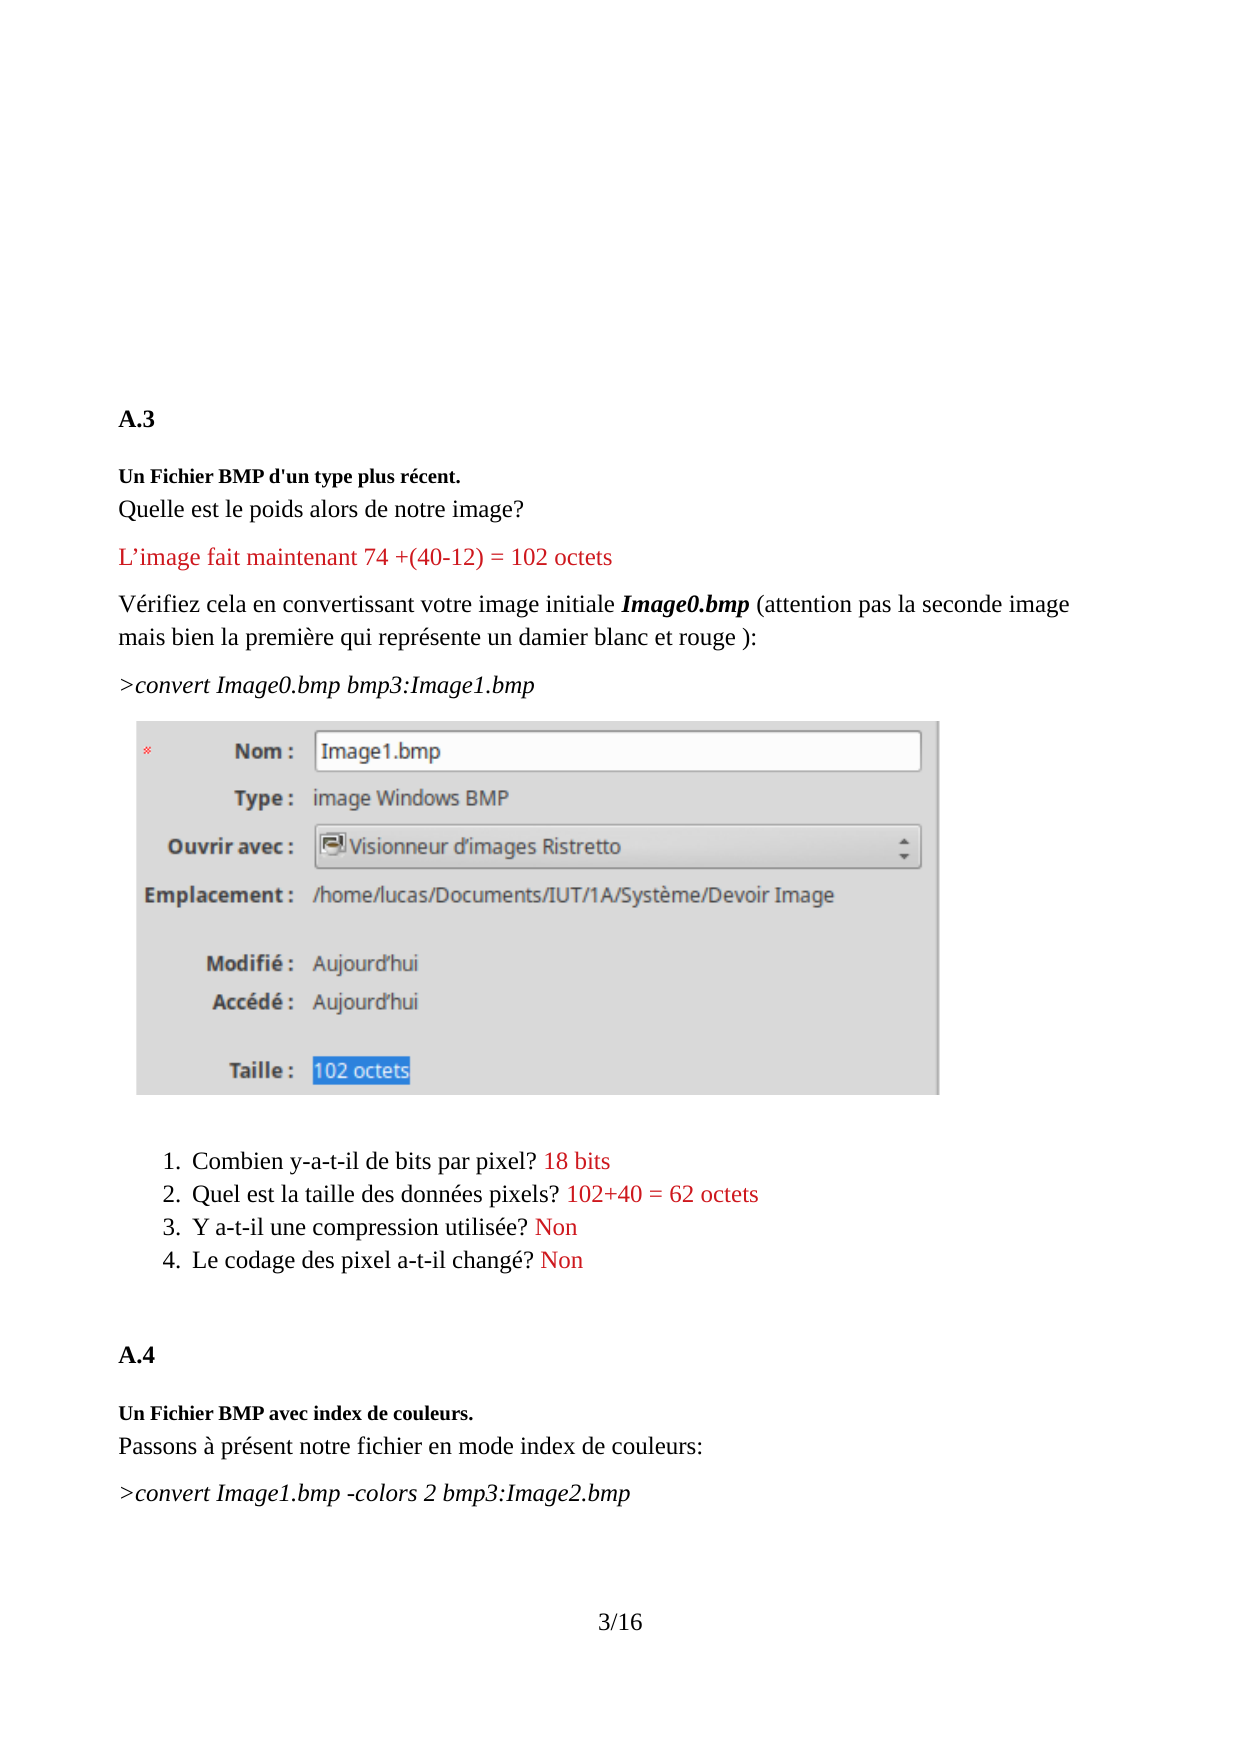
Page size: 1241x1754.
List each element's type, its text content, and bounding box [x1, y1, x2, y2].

list Y a-t-il une compression utilisée? Non [162, 1212, 1122, 1241]
subtitle Un Fichier BMP d'un type plus récent. [118, 464, 1122, 488]
list Combien y-a-t-il de bits par pixel? 18 bits [162, 1146, 1122, 1175]
list Quel est la taille des données pixels? 102+40 = 62 octets [162, 1179, 1122, 1208]
text A.4 [118, 1340, 1122, 1369]
text >convert Image1.bmp -colors 2 bmp3:Image2.bmp [118, 1478, 1122, 1507]
picture [136, 721, 360, 1095]
list Le codage des pixel a-t-il changé? Non [162, 1245, 1122, 1274]
subtitle Un Fichier BMP avec index de couleurs. [118, 1400, 1122, 1424]
text Quelle est le poids alors de notre image? [118, 494, 1122, 523]
text >convert Image0.bmp bmp3:Image1.bmp [118, 670, 1122, 699]
text Vérifiez cela en convertissant votre image initiale Image0.bmp (attention pas la seconde image mais bien la première qui représente un damier blanc et rouge ): [118, 589, 1122, 651]
text Passons à présent notre fichier en mode index de couleurs: [118, 1431, 1122, 1459]
text L’image fait maintenant 74 +(40-12) = 102 octets [118, 542, 1122, 571]
text A.3 [118, 404, 1122, 432]
